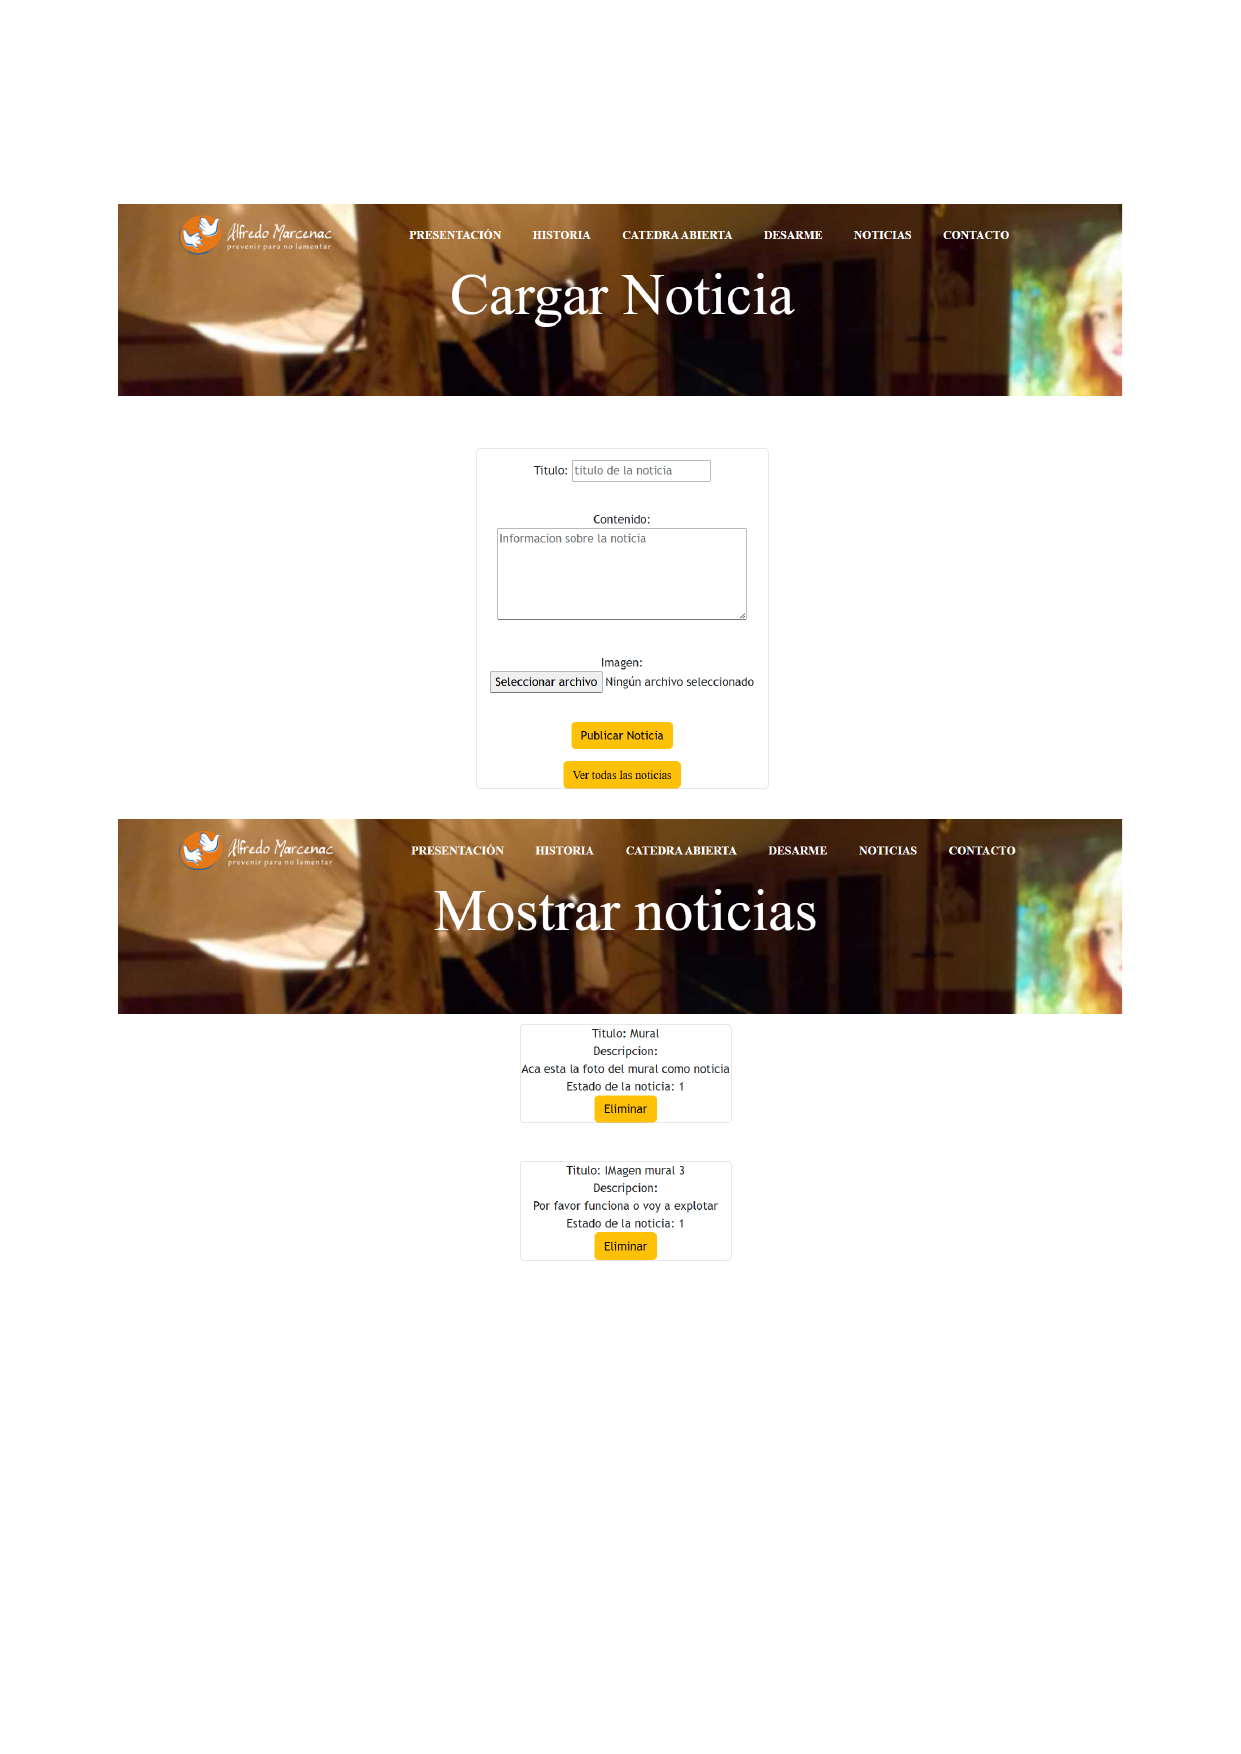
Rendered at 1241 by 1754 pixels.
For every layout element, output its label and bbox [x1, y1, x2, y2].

picture [118, 423, 1123, 791]
picture [118, 204, 1123, 396]
picture [118, 819, 1123, 1278]
